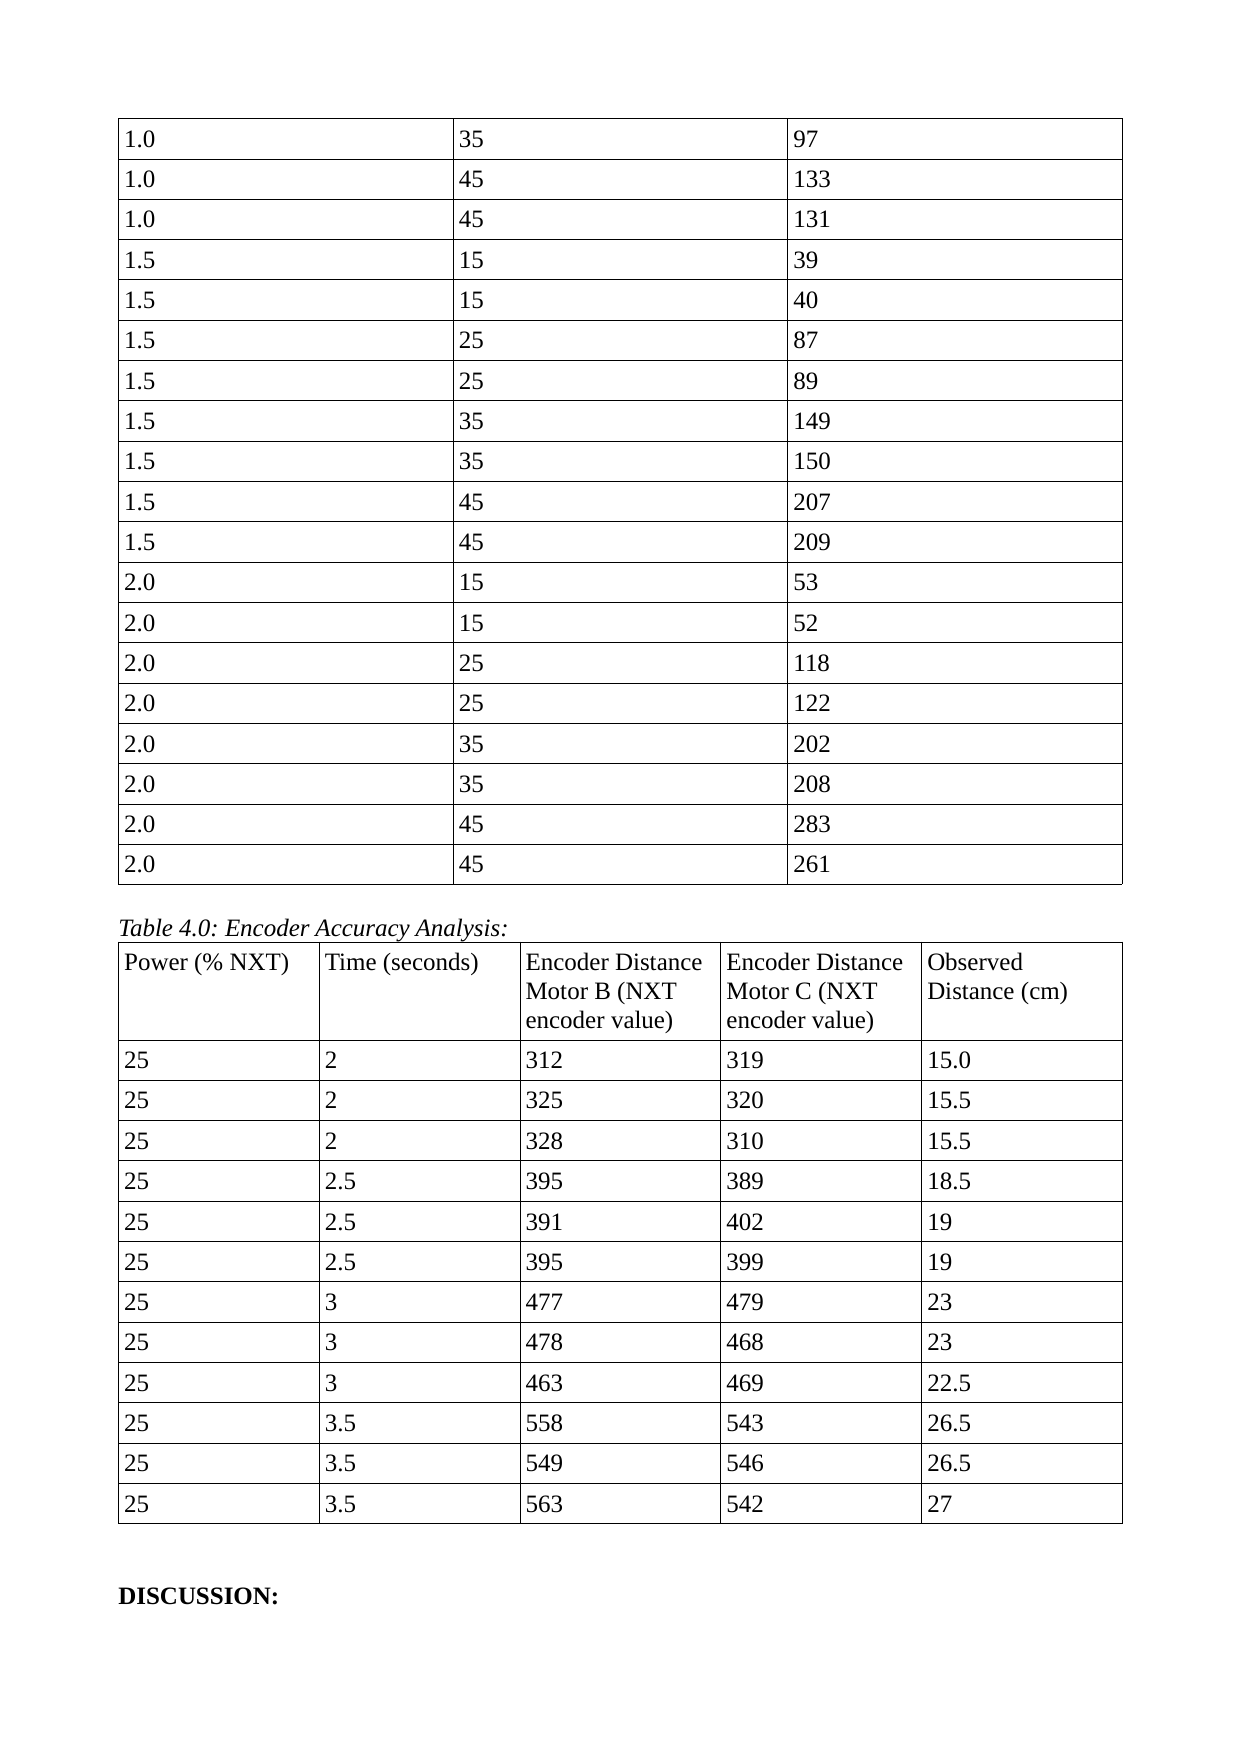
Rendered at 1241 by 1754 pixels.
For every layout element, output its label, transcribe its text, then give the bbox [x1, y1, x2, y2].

table_cell 563 [521, 1484, 720, 1523]
table_cell 15 [454, 563, 787, 602]
table_cell 319 [721, 1041, 921, 1080]
table_cell 402 [721, 1202, 921, 1241]
table_cell 45 [454, 522, 787, 562]
table_cell 1.5 [119, 401, 453, 441]
table_cell 25 [119, 1403, 319, 1443]
table_cell 395 [521, 1161, 720, 1201]
table_cell 97 [788, 119, 1122, 158]
table_cell 26.5 [922, 1403, 1122, 1443]
table_cell 18.5 [922, 1161, 1122, 1201]
table_header Encoder Distance Motor B (NXT encoder value) [521, 943, 720, 1039]
table_header Time (seconds) [320, 943, 520, 1039]
table_cell 15 [454, 280, 787, 320]
table_cell 1.5 [119, 482, 453, 521]
table_cell 26.5 [922, 1444, 1122, 1483]
table_cell 1.5 [119, 321, 453, 360]
table_cell 209 [788, 522, 1122, 562]
table_cell 3 [320, 1282, 520, 1322]
table_cell 25 [454, 684, 787, 723]
table_cell 2 [320, 1121, 520, 1160]
table_cell 328 [521, 1121, 720, 1160]
table_cell 395 [521, 1242, 720, 1281]
table_cell 542 [721, 1484, 921, 1523]
table_cell 2.0 [119, 603, 453, 642]
table_cell 3.5 [320, 1444, 520, 1483]
table_cell 150 [788, 442, 1122, 481]
table_cell 25 [119, 1161, 319, 1201]
table_cell 3 [320, 1323, 520, 1362]
table_cell 2.0 [119, 764, 453, 803]
table_cell 2.0 [119, 805, 453, 844]
table_cell 261 [788, 845, 1122, 884]
table_cell 15 [454, 603, 787, 642]
table_cell 2.0 [119, 684, 453, 723]
table_cell 15.5 [922, 1121, 1122, 1160]
table_cell 27 [922, 1484, 1122, 1523]
table_cell 25 [119, 1282, 319, 1322]
table_cell 45 [454, 482, 787, 521]
table_cell 399 [721, 1242, 921, 1281]
table_cell 25 [119, 1242, 319, 1281]
table_cell 35 [454, 119, 787, 158]
table_cell 149 [788, 401, 1122, 441]
table_cell 35 [454, 401, 787, 441]
table_cell 25 [119, 1202, 319, 1241]
table_cell 25 [454, 643, 787, 682]
table_cell 23 [922, 1282, 1122, 1322]
table_cell 15.0 [922, 1041, 1122, 1080]
table_cell 25 [454, 321, 787, 360]
table_cell 1.5 [119, 240, 453, 279]
table_cell 25 [119, 1121, 319, 1160]
table_cell 3 [320, 1363, 520, 1402]
table_cell 118 [788, 643, 1122, 682]
table_cell 546 [721, 1444, 921, 1483]
table_cell 35 [454, 724, 787, 763]
table_cell 1.0 [119, 160, 453, 199]
table_cell 25 [119, 1323, 319, 1362]
table_cell 543 [721, 1403, 921, 1443]
table_cell 87 [788, 321, 1122, 360]
table_cell 320 [721, 1081, 921, 1120]
table_cell 312 [521, 1041, 720, 1080]
table_cell 25 [119, 1444, 319, 1483]
table_cell 2.5 [320, 1161, 520, 1201]
table_cell 478 [521, 1323, 720, 1362]
table_cell 22.5 [922, 1363, 1122, 1402]
table_cell 2.5 [320, 1242, 520, 1281]
table_cell 45 [454, 200, 787, 239]
table_cell 15 [454, 240, 787, 279]
table_cell 2.0 [119, 724, 453, 763]
table_cell 1.5 [119, 442, 453, 481]
table_cell 1.5 [119, 280, 453, 320]
table_cell 89 [788, 361, 1122, 400]
table_cell 3.5 [320, 1484, 520, 1523]
table_cell 39 [788, 240, 1122, 279]
table_cell 283 [788, 805, 1122, 844]
table_cell 1.5 [119, 522, 453, 562]
table_cell 389 [721, 1161, 921, 1201]
table_header Power (% NXT) [119, 943, 319, 1039]
table_cell 23 [922, 1323, 1122, 1362]
table_cell 202 [788, 724, 1122, 763]
table_cell 463 [521, 1363, 720, 1402]
table_cell 468 [721, 1323, 921, 1362]
table_cell 122 [788, 684, 1122, 723]
table_cell 19 [922, 1242, 1122, 1281]
table_cell 479 [721, 1282, 921, 1322]
table_cell 549 [521, 1444, 720, 1483]
table_header Encoder Distance Motor C (NXT encoder value) [721, 943, 921, 1039]
table_cell 25 [119, 1041, 319, 1080]
table_cell 15.5 [922, 1081, 1122, 1120]
table_cell 35 [454, 442, 787, 481]
table_cell 2.0 [119, 845, 453, 884]
table_cell 19 [922, 1202, 1122, 1241]
table_cell 131 [788, 200, 1122, 239]
table_cell 469 [721, 1363, 921, 1402]
text Table 4.0: Encoder Accuracy Analysis: [118, 913, 1122, 942]
table_cell 35 [454, 764, 787, 803]
table_cell 1.0 [119, 119, 453, 158]
table_cell 391 [521, 1202, 720, 1241]
table_cell 25 [454, 361, 787, 400]
table_cell 310 [721, 1121, 921, 1160]
table_cell 2 [320, 1041, 520, 1080]
table_cell 53 [788, 563, 1122, 602]
table_cell 2.5 [320, 1202, 520, 1241]
table_cell 208 [788, 764, 1122, 803]
table_cell 1.0 [119, 200, 453, 239]
table_cell 25 [119, 1484, 319, 1523]
table_cell 45 [454, 160, 787, 199]
table_cell 325 [521, 1081, 720, 1120]
table_cell 558 [521, 1403, 720, 1443]
table_cell 45 [454, 845, 787, 884]
table_cell 45 [454, 805, 787, 844]
table_header Observed Distance (cm) [922, 943, 1122, 1039]
table_cell 133 [788, 160, 1122, 199]
text DISCUSSION: [118, 1581, 1122, 1609]
table_cell 40 [788, 280, 1122, 320]
table_cell 2 [320, 1081, 520, 1120]
table_cell 1.5 [119, 361, 453, 400]
table_cell 207 [788, 482, 1122, 521]
table_cell 3.5 [320, 1403, 520, 1443]
table_cell 477 [521, 1282, 720, 1322]
table_cell 25 [119, 1081, 319, 1120]
table_cell 25 [119, 1363, 319, 1402]
table_cell 2.0 [119, 643, 453, 682]
table_cell 2.0 [119, 563, 453, 602]
table_cell 52 [788, 603, 1122, 642]
